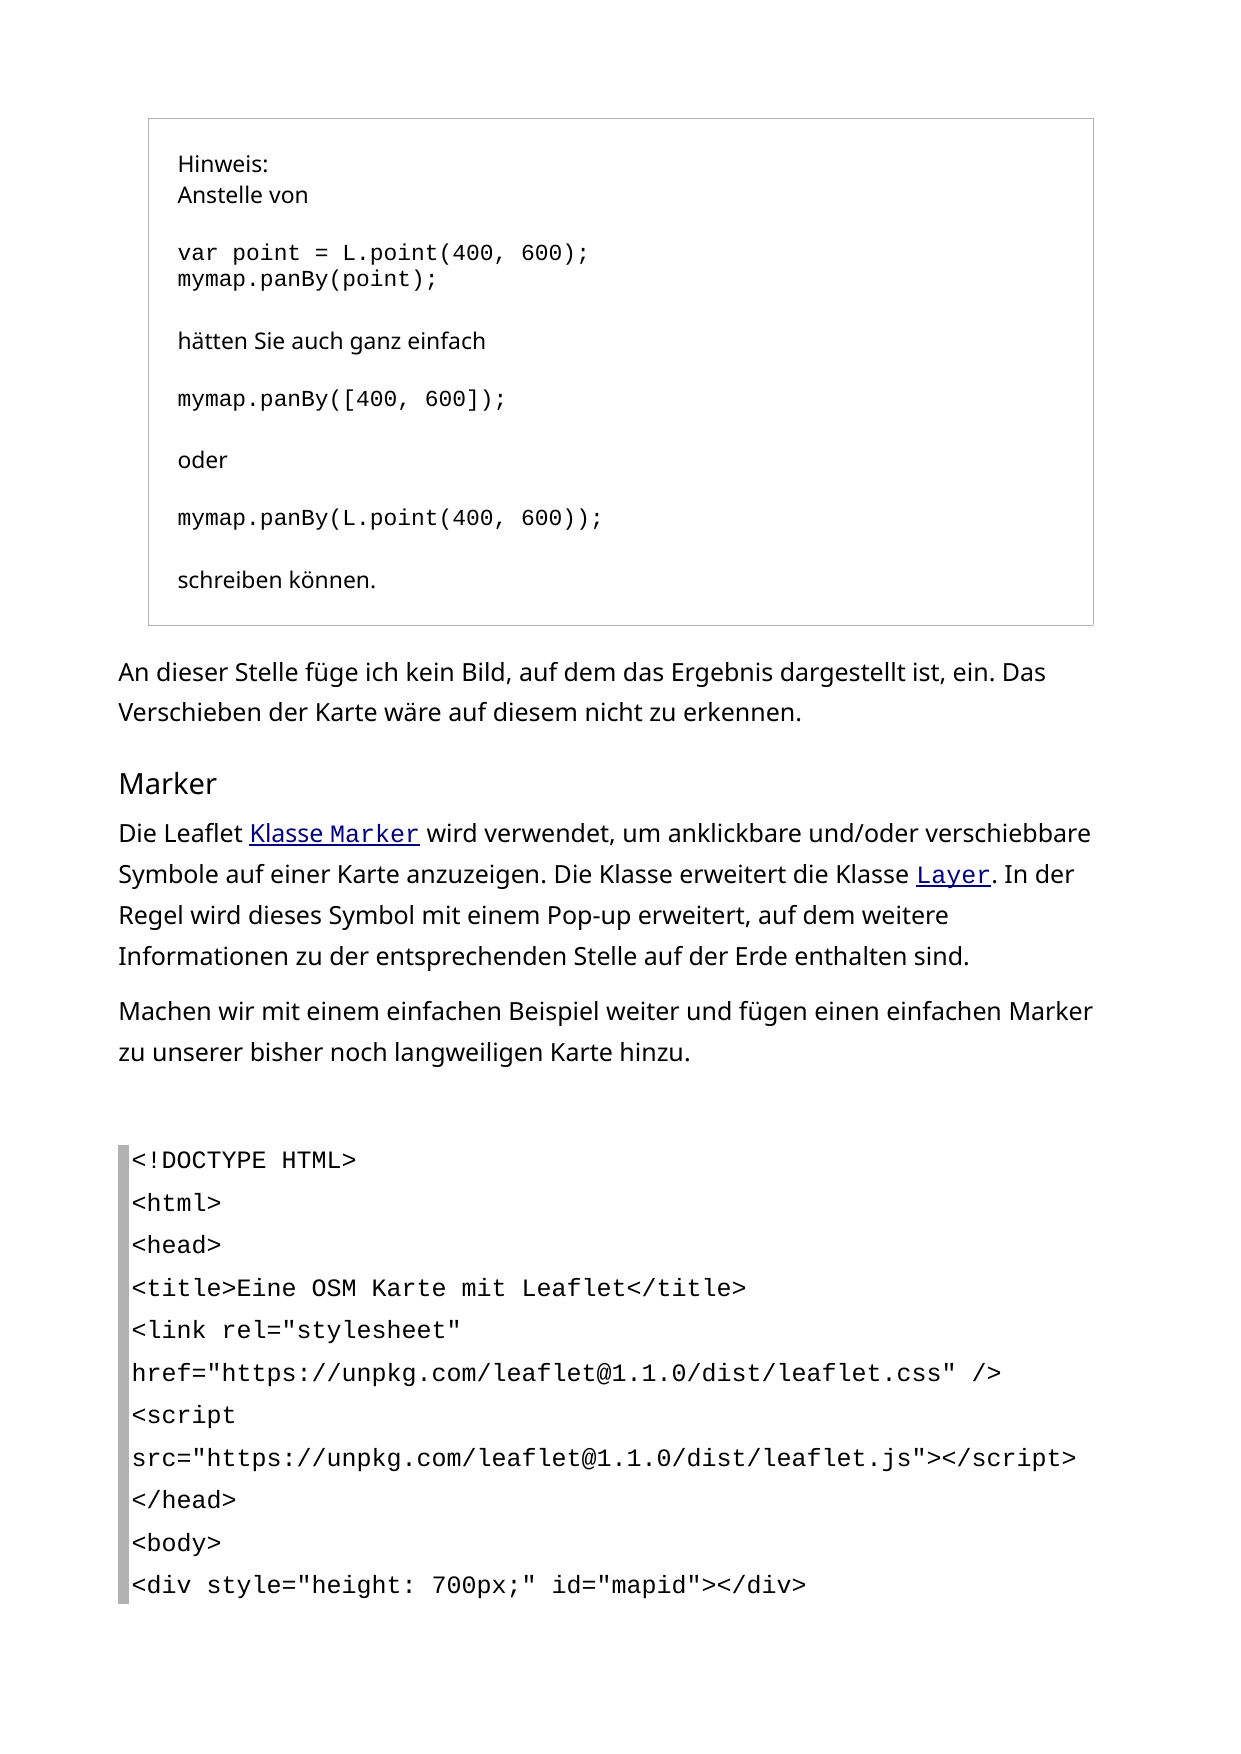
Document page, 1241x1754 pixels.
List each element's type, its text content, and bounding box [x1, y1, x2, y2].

text </head> [129, 1485, 1122, 1516]
text <title>Eine OSM Karte mit Leaflet</title> [129, 1273, 1122, 1304]
subtitle Marker [118, 763, 1122, 803]
text Die Leaflet Klasse Marker wird verwendet, um anklickbare und/oder verschiebbare Symbole auf einer Karte anzuzeigen. Die Klasse erweitert die Klasse Layer. In der Regel wird dieses Symbol mit einem Pop-up erweitert, auf dem weitere Informationen zu der entsprechenden Stelle auf der Erde enthalten sind. [118, 815, 1122, 972]
text <div style="height: 700px;" id="mapid"></div> [129, 1570, 1122, 1604]
text <script src="https://unpkg.com/leaflet@1.1.0/dist/leaflet.js"></script> [129, 1400, 1122, 1474]
text <body> [129, 1528, 1122, 1559]
text <link rel="stylesheet" href="https://unpkg.com/leaflet@1.1.0/dist/leaflet.css" /> [129, 1315, 1122, 1389]
text Machen wir mit einem einfachen Beispiel weiter und fügen einen einfachen Marker zu unserer bisher noch langweiligen Karte hinzu. [118, 993, 1122, 1068]
text <html> [129, 1188, 1122, 1219]
text Hinweis: Anstelle von var point = L.point(400, 600); mymap.panBy(point); hätten Sie auch ganz einfach mymap.panBy([400, 600]); oder mymap.panBy(L.point(400, 600)); schreiben können. [149, 119, 1093, 625]
text <head> [129, 1230, 1122, 1261]
text <!DOCTYPE HTML> [129, 1145, 1122, 1176]
text An dieser Stelle füge ich kein Bild, auf dem das Ergebnis dargestellt ist, ein. Das Verschieben der Karte wäre auf diesem nicht zu erkennen. [118, 654, 1122, 729]
